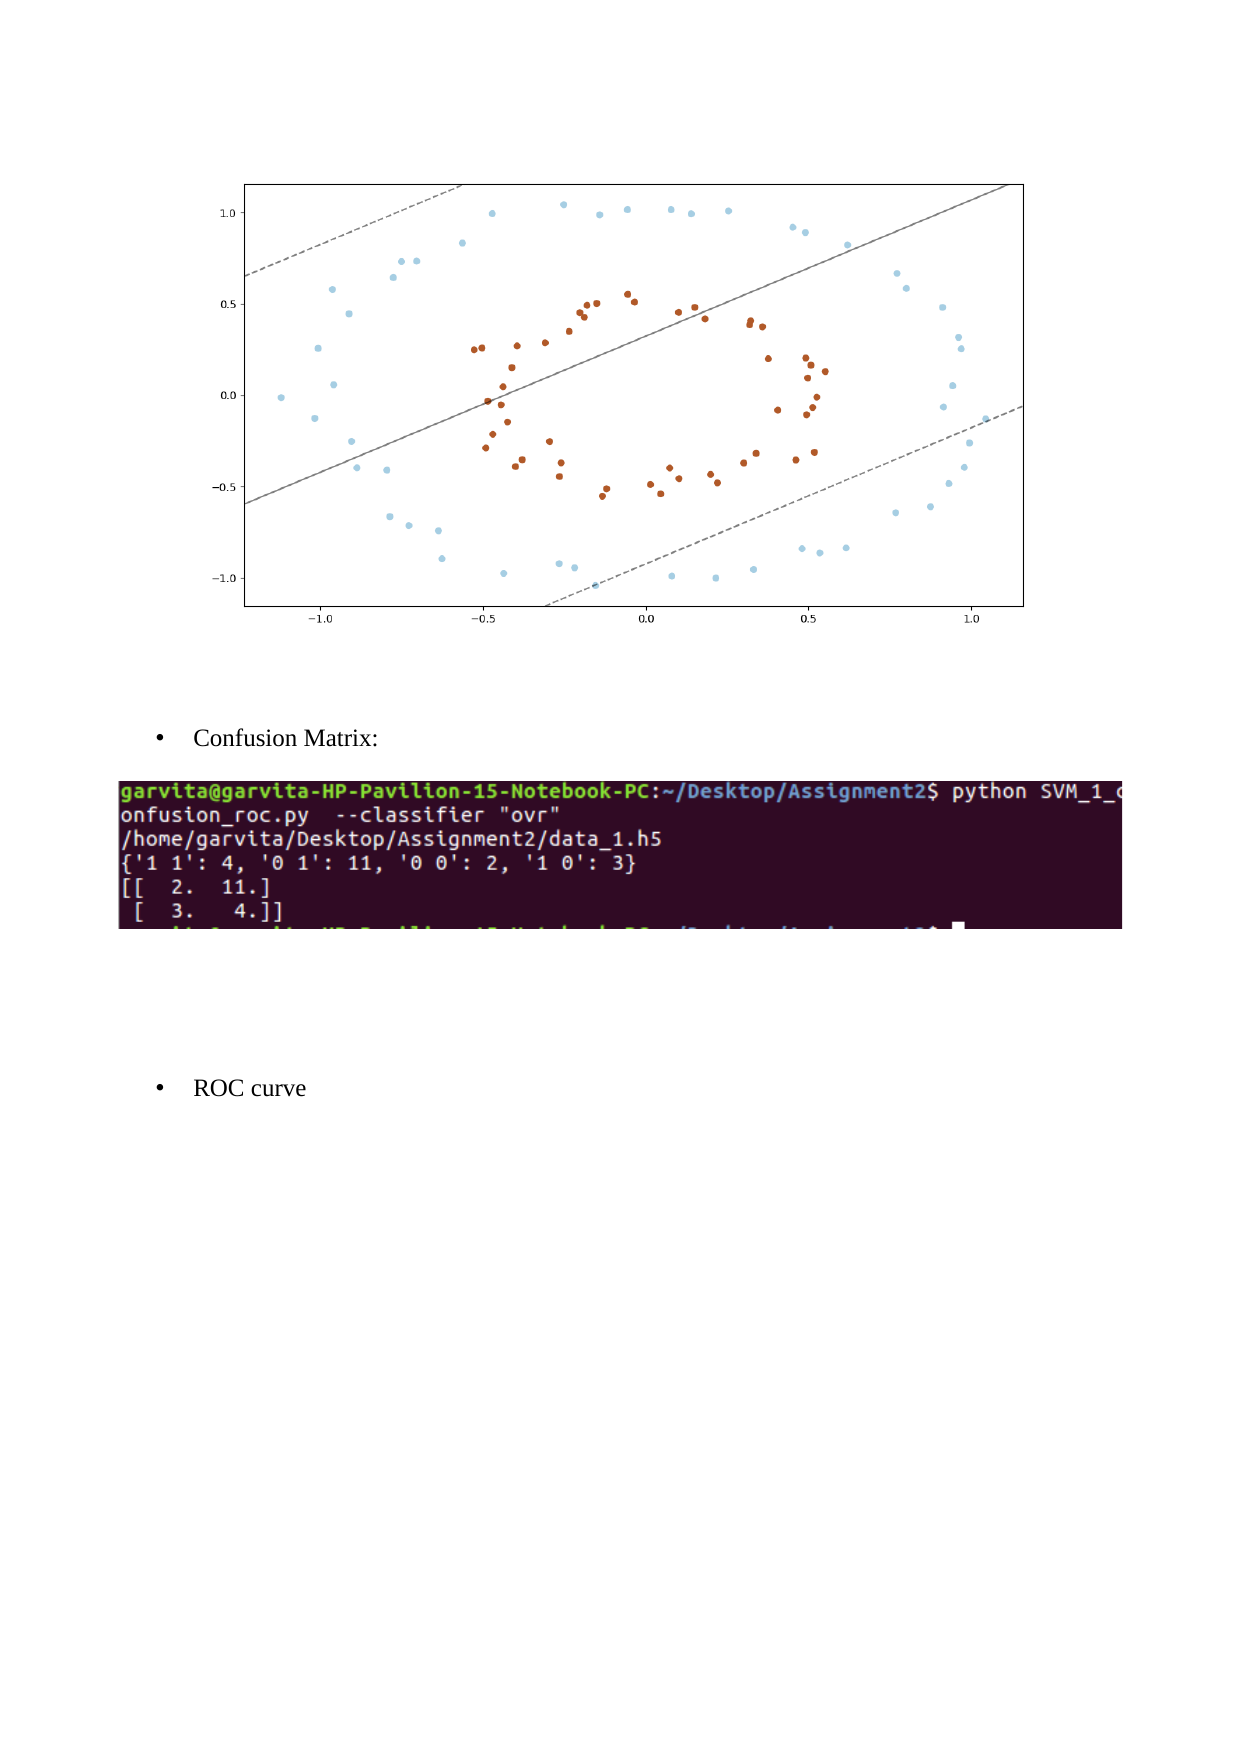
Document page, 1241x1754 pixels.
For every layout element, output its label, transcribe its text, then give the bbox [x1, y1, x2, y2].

picture [118, 781, 1123, 929]
picture [118, 118, 1123, 666]
list Confusion Matrix: [156, 723, 1122, 752]
list ROC curve [156, 1073, 1122, 1102]
